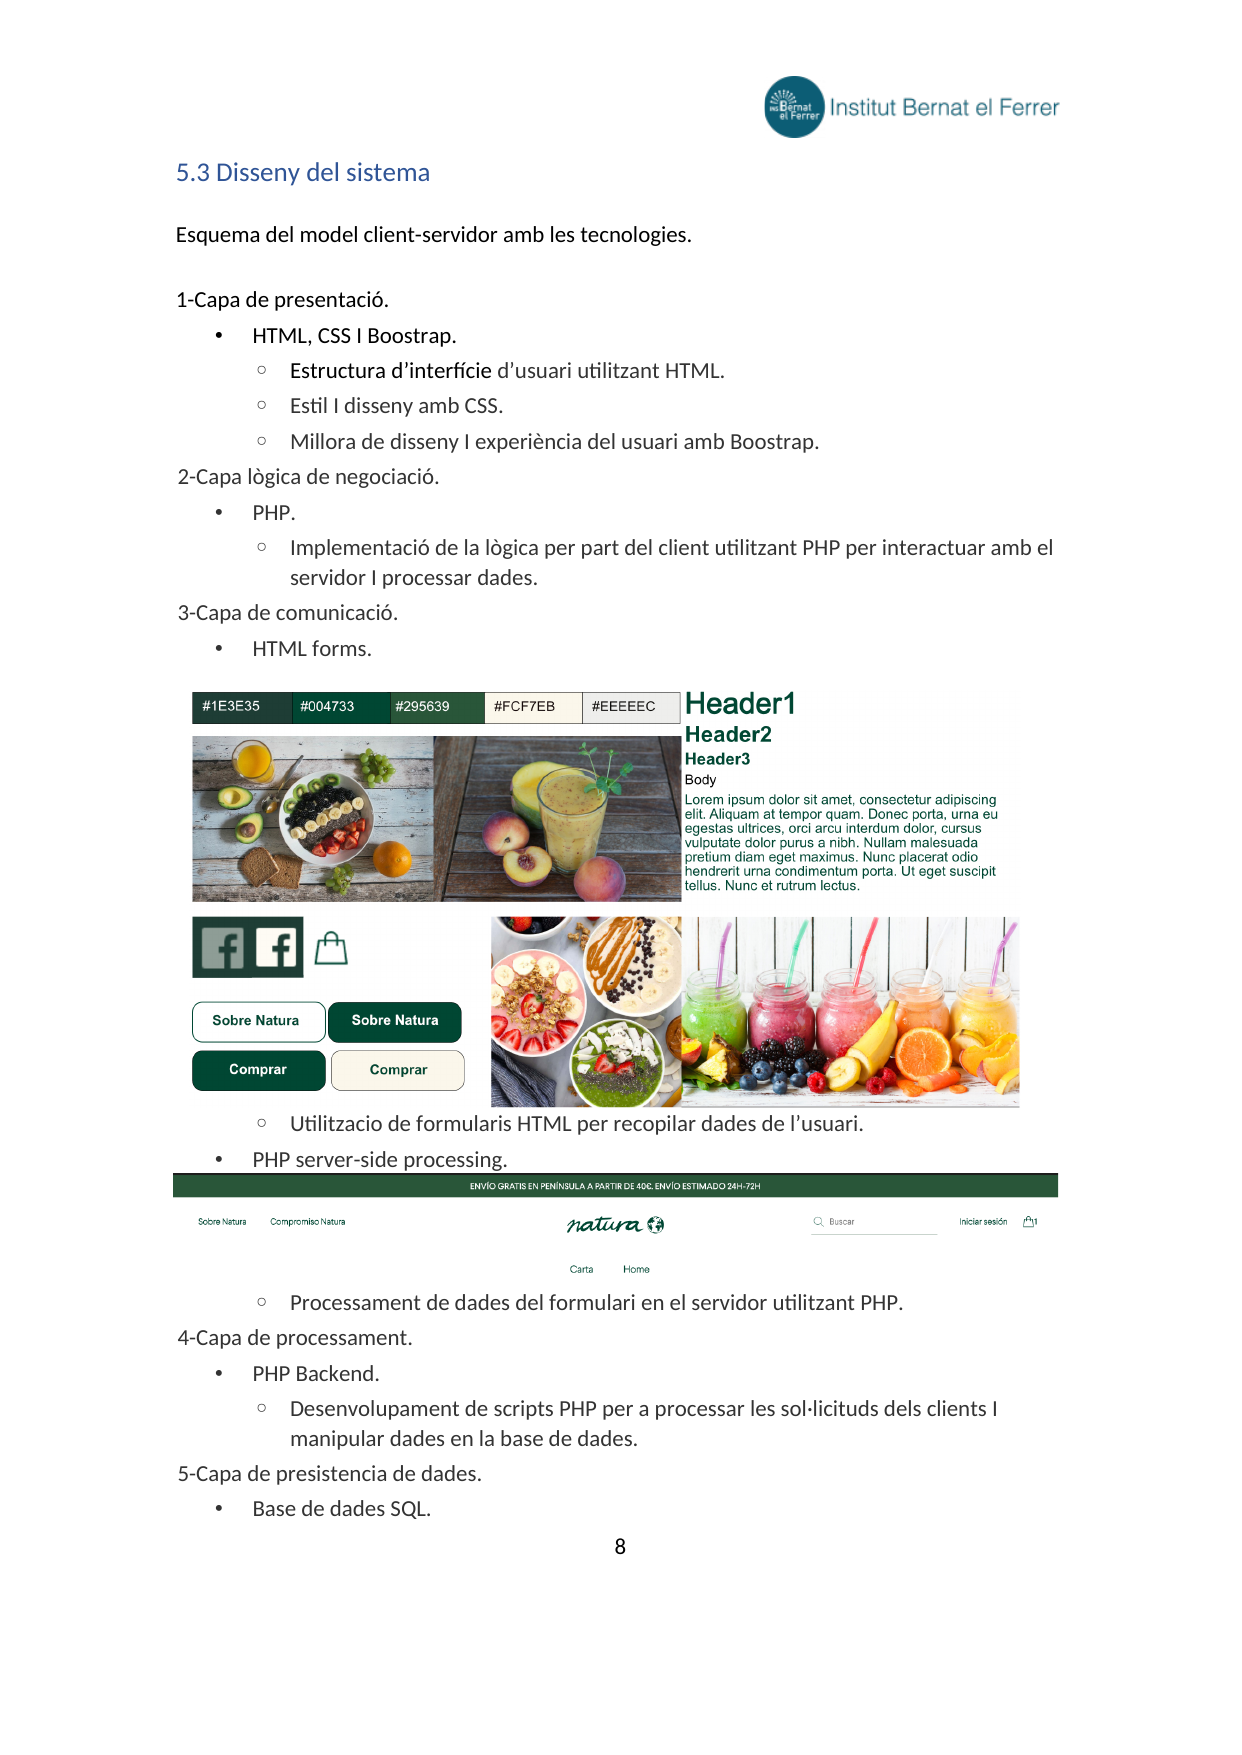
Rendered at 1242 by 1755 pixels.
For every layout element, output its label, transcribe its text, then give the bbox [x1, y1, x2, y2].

text 2-Capa lògica de negociació. [177, 462, 1062, 490]
list Processament de dades del formulari en el servidor utilitzant PHP. [252, 1180, 1062, 1316]
picture [764, 76, 1060, 138]
list HTML forms. [215, 634, 1062, 662]
list HTML, CSS I Boostrap. [215, 321, 1062, 349]
list PHP. [215, 498, 1062, 526]
text 4-Capa de processament. [177, 1323, 1062, 1351]
list Millora de disseny I experiència del usuari amb Boostrap. [252, 427, 1062, 455]
text 1-Capa de presentació. [176, 285, 1059, 313]
text Esquema del model client-servidor amb les tecnologies. [176, 220, 1059, 248]
text 5-Capa de presistencia de dades. [177, 1459, 1062, 1487]
list Base de dades SQL. [215, 1494, 1062, 1523]
list Implementació de la lògica per part del client utilitzant PHP per interactuar amb el servidor I processar dades. [252, 533, 1062, 591]
list Estructura d’interfície d’usuari utilitzant HTML. [252, 356, 1062, 384]
list PHP Backend. [215, 1359, 1062, 1387]
text 5.3 Disseny del sistema [176, 155, 1062, 188]
list Estil I disseny amb CSS. [252, 392, 1062, 419]
list Utilitzacio de formularis HTML per recopilar dades de l’usuari. [252, 669, 1062, 1137]
text 3-Capa de comunicació. [177, 598, 1062, 626]
picture [173, 1173, 1059, 1287]
picture [188, 690, 1022, 1108]
list Desenvolupament de scripts PHP per a processar les sol·licituds dels clients I manipular dades en la base de dades. [252, 1394, 1062, 1452]
list PHP server-side processing. [215, 1145, 1062, 1173]
